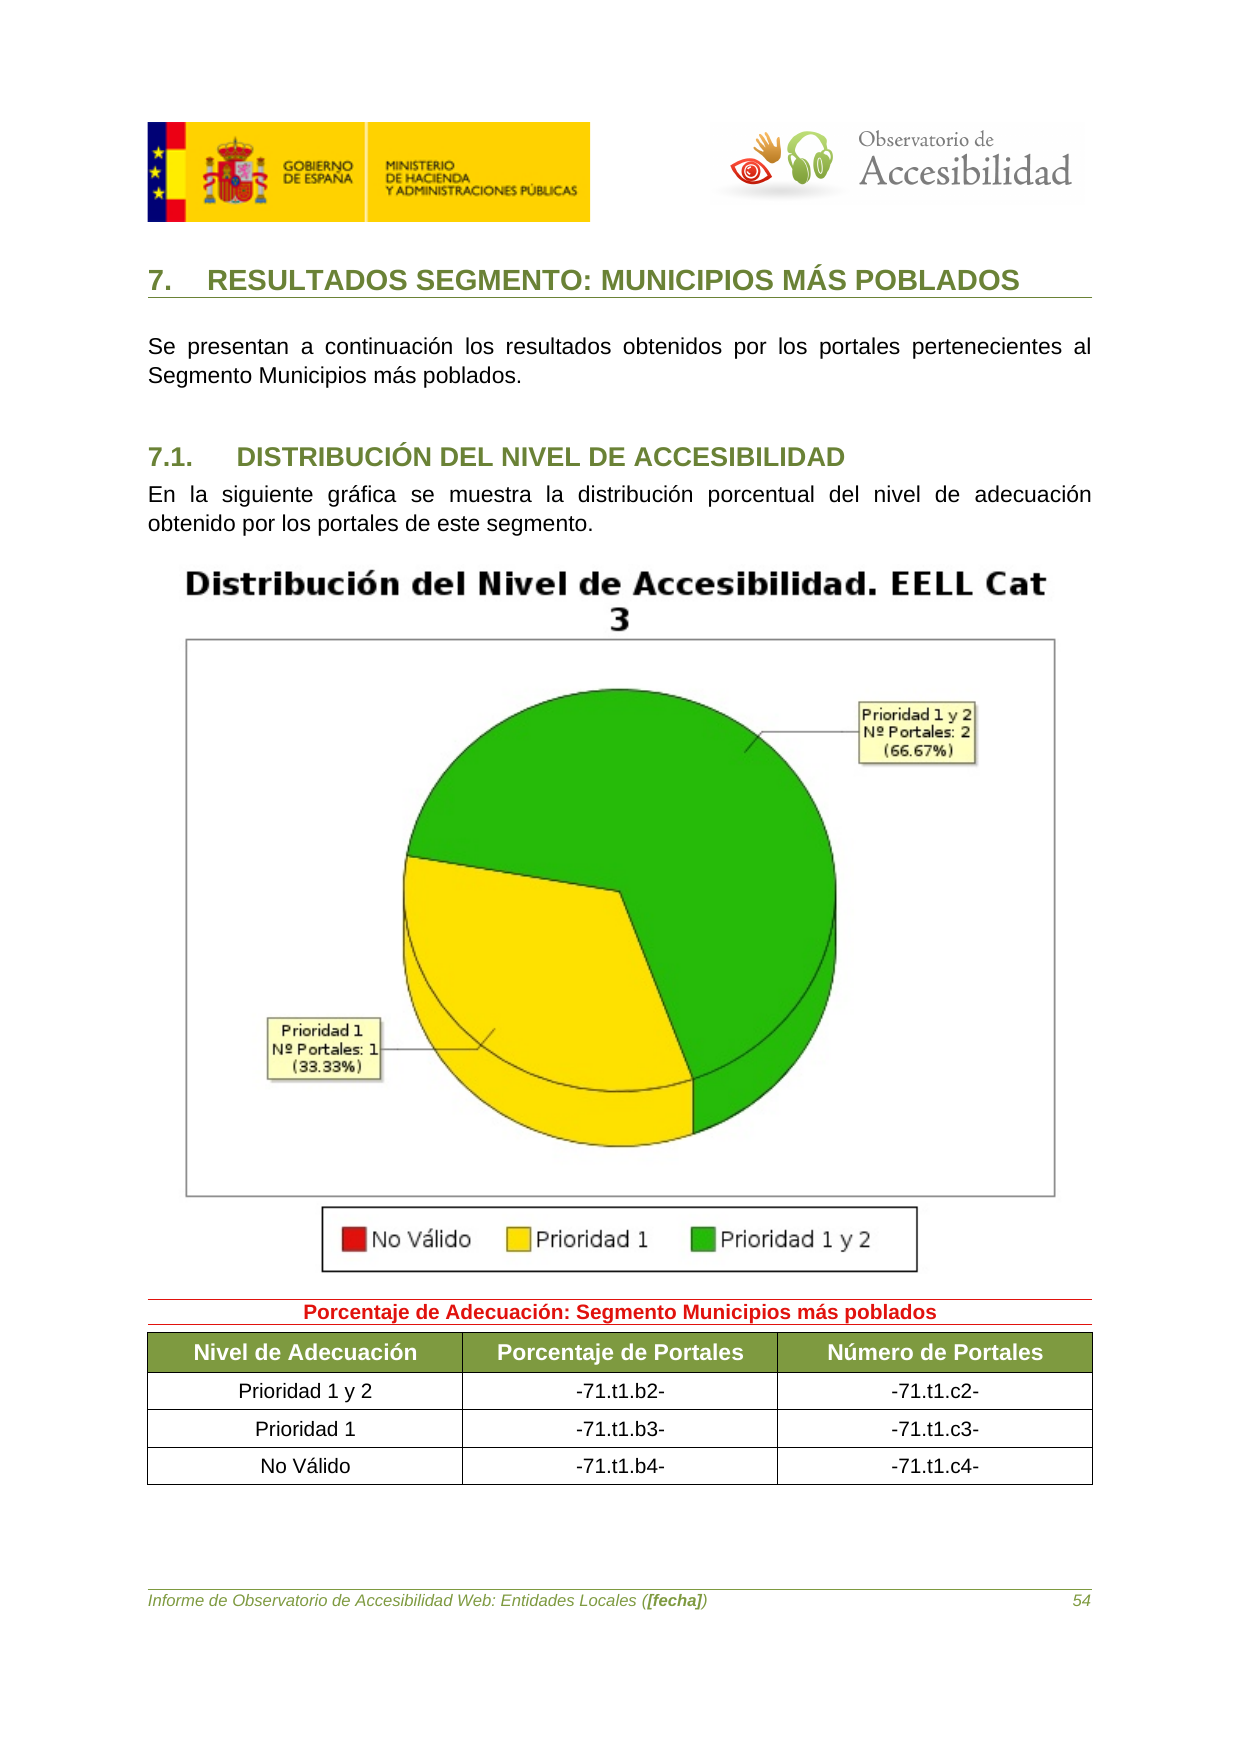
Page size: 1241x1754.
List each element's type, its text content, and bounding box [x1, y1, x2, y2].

text Se presentan a continuación los resultados obtenidos por los portales pertenecientes al Segmento Municipios más poblados. [148, 333, 1092, 388]
table_cell -71.t1.c4- [778, 1448, 1092, 1484]
table_cell -71.t1.c3- [778, 1410, 1092, 1447]
table_header Nivel de Adecuación [148, 1333, 462, 1372]
table_cell -71.t1.b3- [463, 1410, 777, 1447]
picture [710, 122, 1086, 205]
table_cell -71.t1.b4- [463, 1448, 777, 1484]
table_header Número de Portales [778, 1333, 1092, 1372]
table_cell -71.t1.c2- [778, 1373, 1092, 1409]
list Resultados Segmento: Municipios más poblados [148, 263, 1092, 297]
text Porcentaje de Adecuación: Segmento Municipios más poblados [148, 1300, 1092, 1324]
table_cell Prioridad 1 y 2 [148, 1373, 462, 1409]
table_cell No Válido [148, 1448, 462, 1484]
text En la siguiente gráfica se muestra la distribución porcentual del nivel de adecuación obtenido por los portales de este segmento. [148, 481, 1092, 537]
list Distribución del nivel de accesibilidad [148, 441, 1092, 472]
table_header Porcentaje de Portales [463, 1333, 777, 1372]
picture [178, 564, 1062, 1274]
picture [147, 122, 591, 222]
table_cell -71.t1.b2- [463, 1373, 777, 1409]
table_cell Prioridad 1 [148, 1410, 462, 1447]
